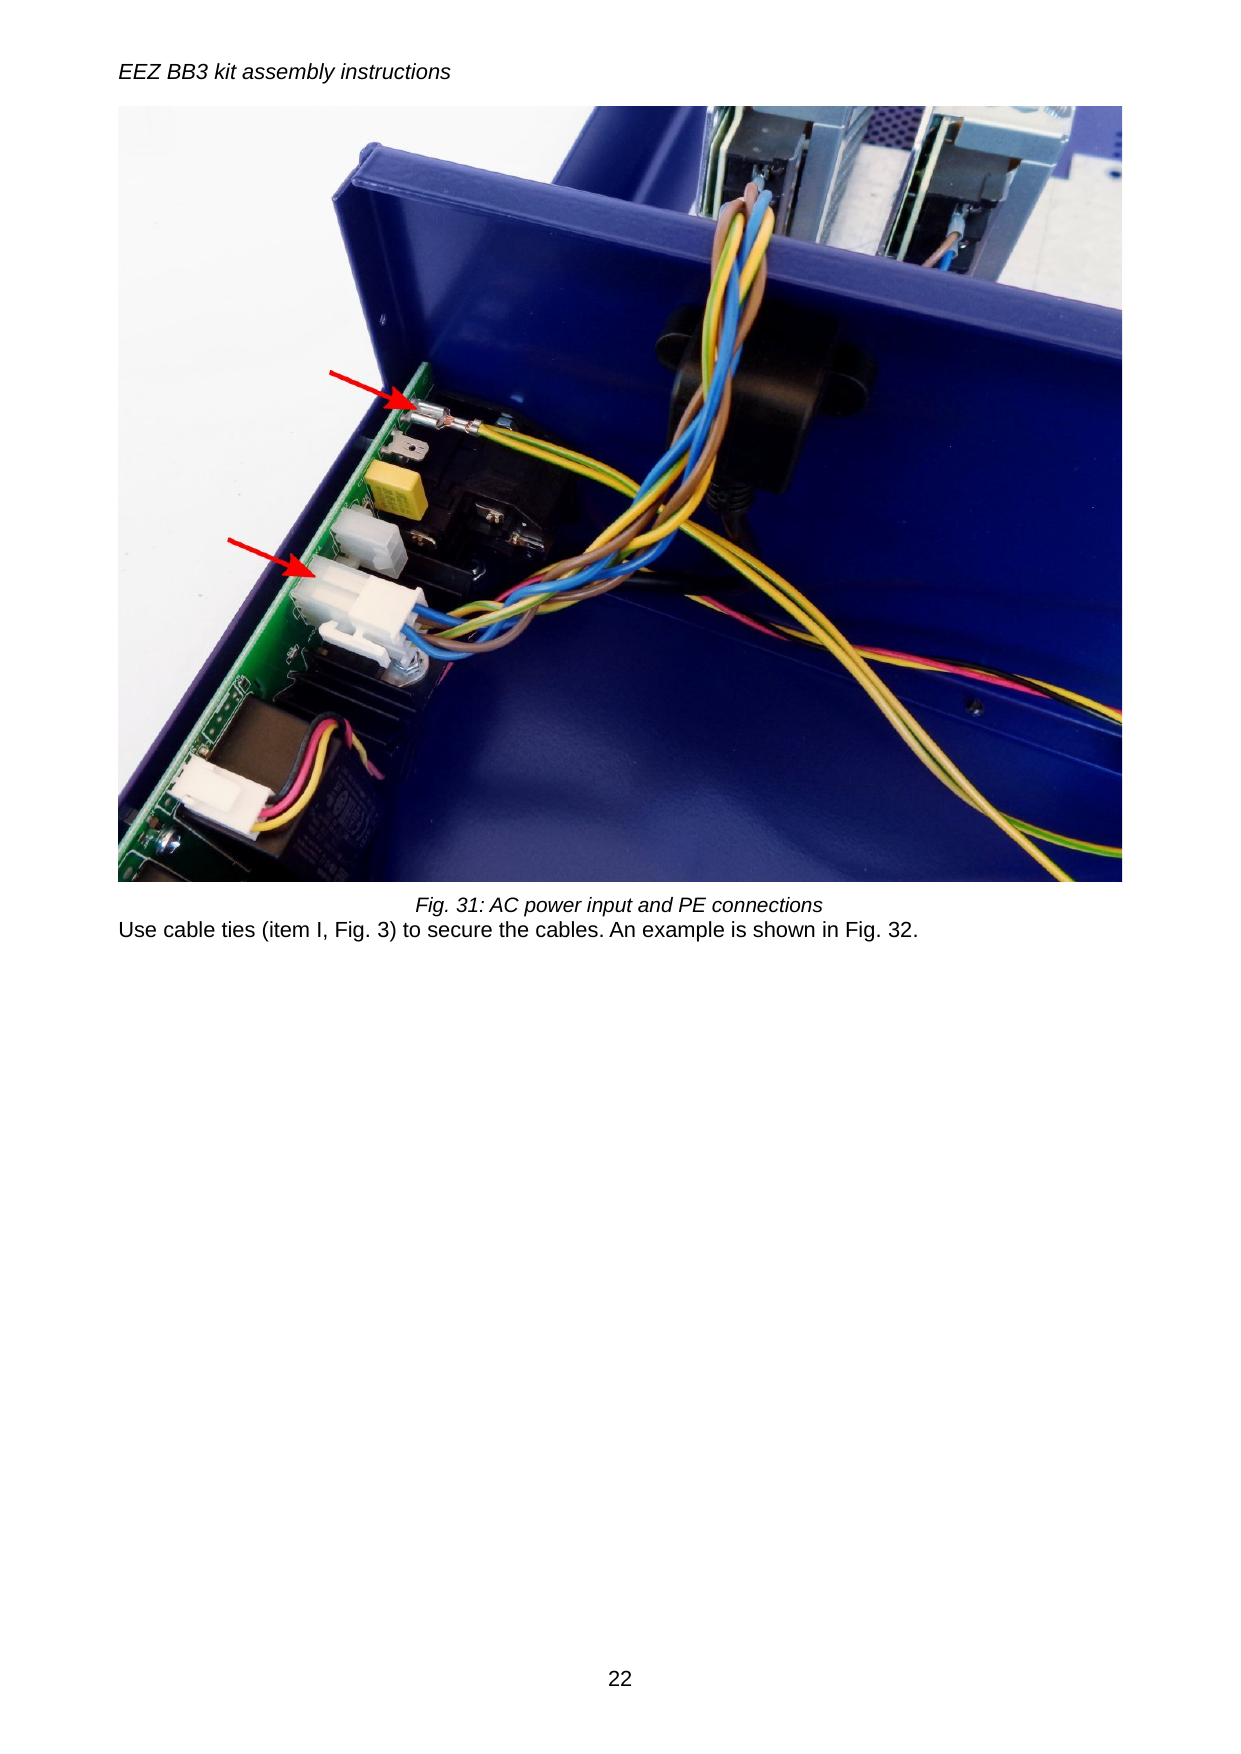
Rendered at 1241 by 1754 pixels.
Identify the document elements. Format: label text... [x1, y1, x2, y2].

text Fig. 31: AC power input and PE connections [118, 882, 1122, 917]
text Use cable ties (item I, Fig. 3) to secure the cables. An example is shown in Fig. 32. [118, 917, 1122, 942]
picture [118, 106, 1123, 882]
